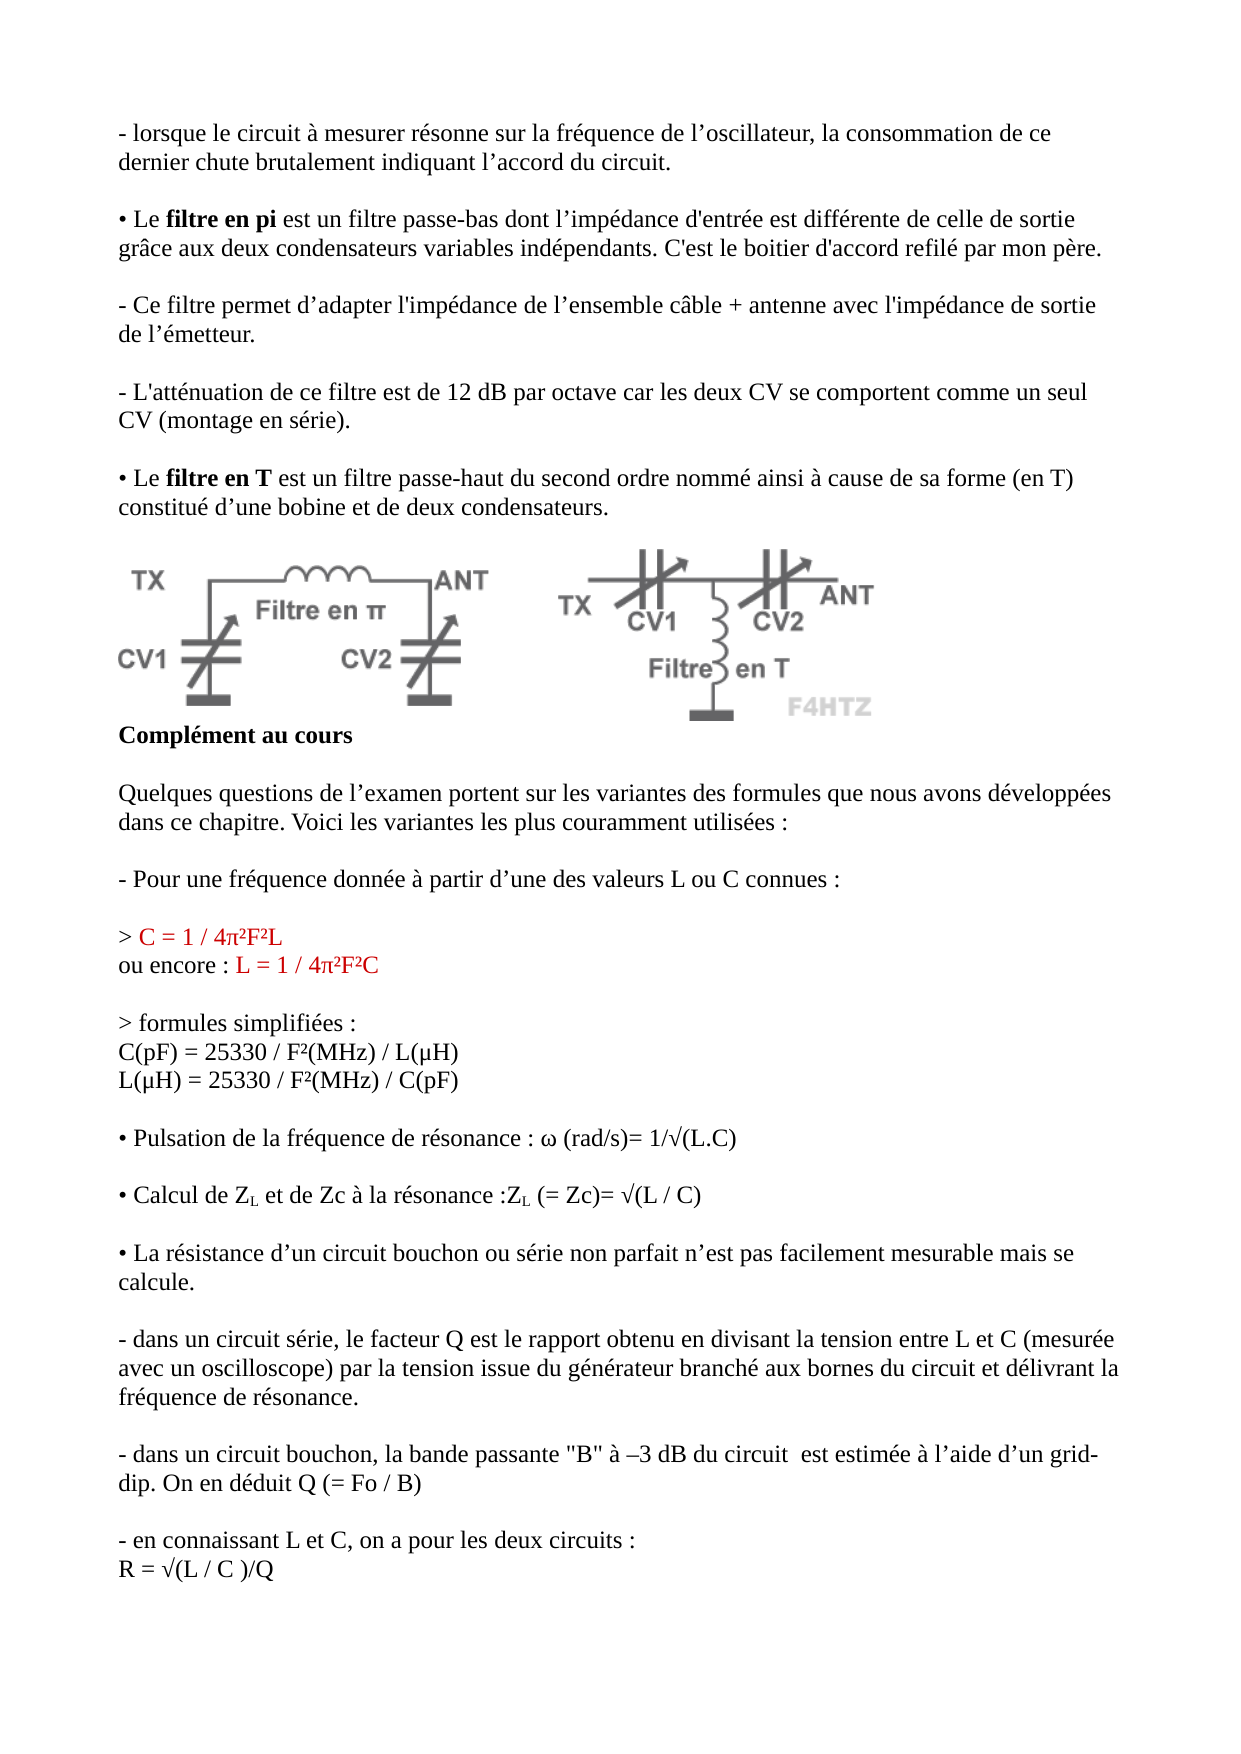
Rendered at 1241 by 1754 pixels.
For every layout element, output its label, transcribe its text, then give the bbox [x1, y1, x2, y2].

text - Ce filtre permet d’adapter l'impédance de l’ensemble câble + antenne avec l'impédance de sortie de l’émetteur. [118, 291, 1122, 348]
text > C = 1 / 4π²F²L [118, 922, 1122, 951]
text Complément au cours [118, 721, 1122, 749]
text ou encore : L = 1 / 4π²F²C [118, 951, 1122, 979]
text • Calcul de ZL et de Zc à la résonance :ZL (= Zc)= √(L / C) [118, 1181, 1122, 1209]
text • Le filtre en T est un filtre passe-haut du second ordre nommé ainsi à cause de sa forme (en T) constitué d’une bobine et de deux condensateurs. [118, 463, 1122, 521]
text - L'atténuation de ce filtre est de 12 dB par octave car les deux CV se comportent comme un seul CV (montage en série). [118, 377, 1122, 434]
text - Pour une fréquence donnée à partir d’une des valeurs L ou C connues : [118, 864, 1122, 893]
text - dans un circuit série, le facteur Q est le rapport obtenu en divisant la tension entre L et C (mesurée avec un oscilloscope) par la tension issue du générateur branché aux bornes du circuit et délivrant la fréquence de résonance. [118, 1324, 1122, 1411]
picture [118, 549, 875, 721]
text - en connaissant L et C, on a pour les deux circuits : [118, 1526, 1122, 1554]
text Quelques questions de l’examen portent sur les variantes des formules que nous avons développées dans ce chapitre. Voici les variantes les plus couramment utilisées : [118, 778, 1122, 836]
text • La résistance d’un circuit bouchon ou série non parfait n’est pas facilement mesurable mais se calcule. [118, 1238, 1122, 1296]
text R = √(L / C )/Q [118, 1554, 1122, 1583]
text - dans un circuit bouchon, la bande passante "B" à –3 dB du circuit est estimée à l’aide d’un grid-dip. On en déduit Q (= Fo / B) [118, 1439, 1122, 1497]
text > formules simplifiées : [118, 1008, 1122, 1037]
text - lorsque le circuit à mesurer résonne sur la fréquence de l’oscillateur, la consommation de ce dernier chute brutalement indiquant l’accord du circuit. [118, 118, 1122, 176]
text C(pF) = 25330 / F²(MHz) / L(μH) [118, 1037, 1122, 1066]
text • Le filtre en pi est un filtre passe-bas dont l’impédance d'entrée est différente de celle de sortie grâce aux deux condensateurs variables indépendants. C'est le boitier d'accord refilé par mon père. [118, 204, 1122, 262]
text • Pulsation de la fréquence de résonance : ω (rad/s)= 1/√(L.C) [118, 1123, 1122, 1152]
text L(μH) = 25330 / F²(MHz) / C(pF) [118, 1066, 1122, 1094]
